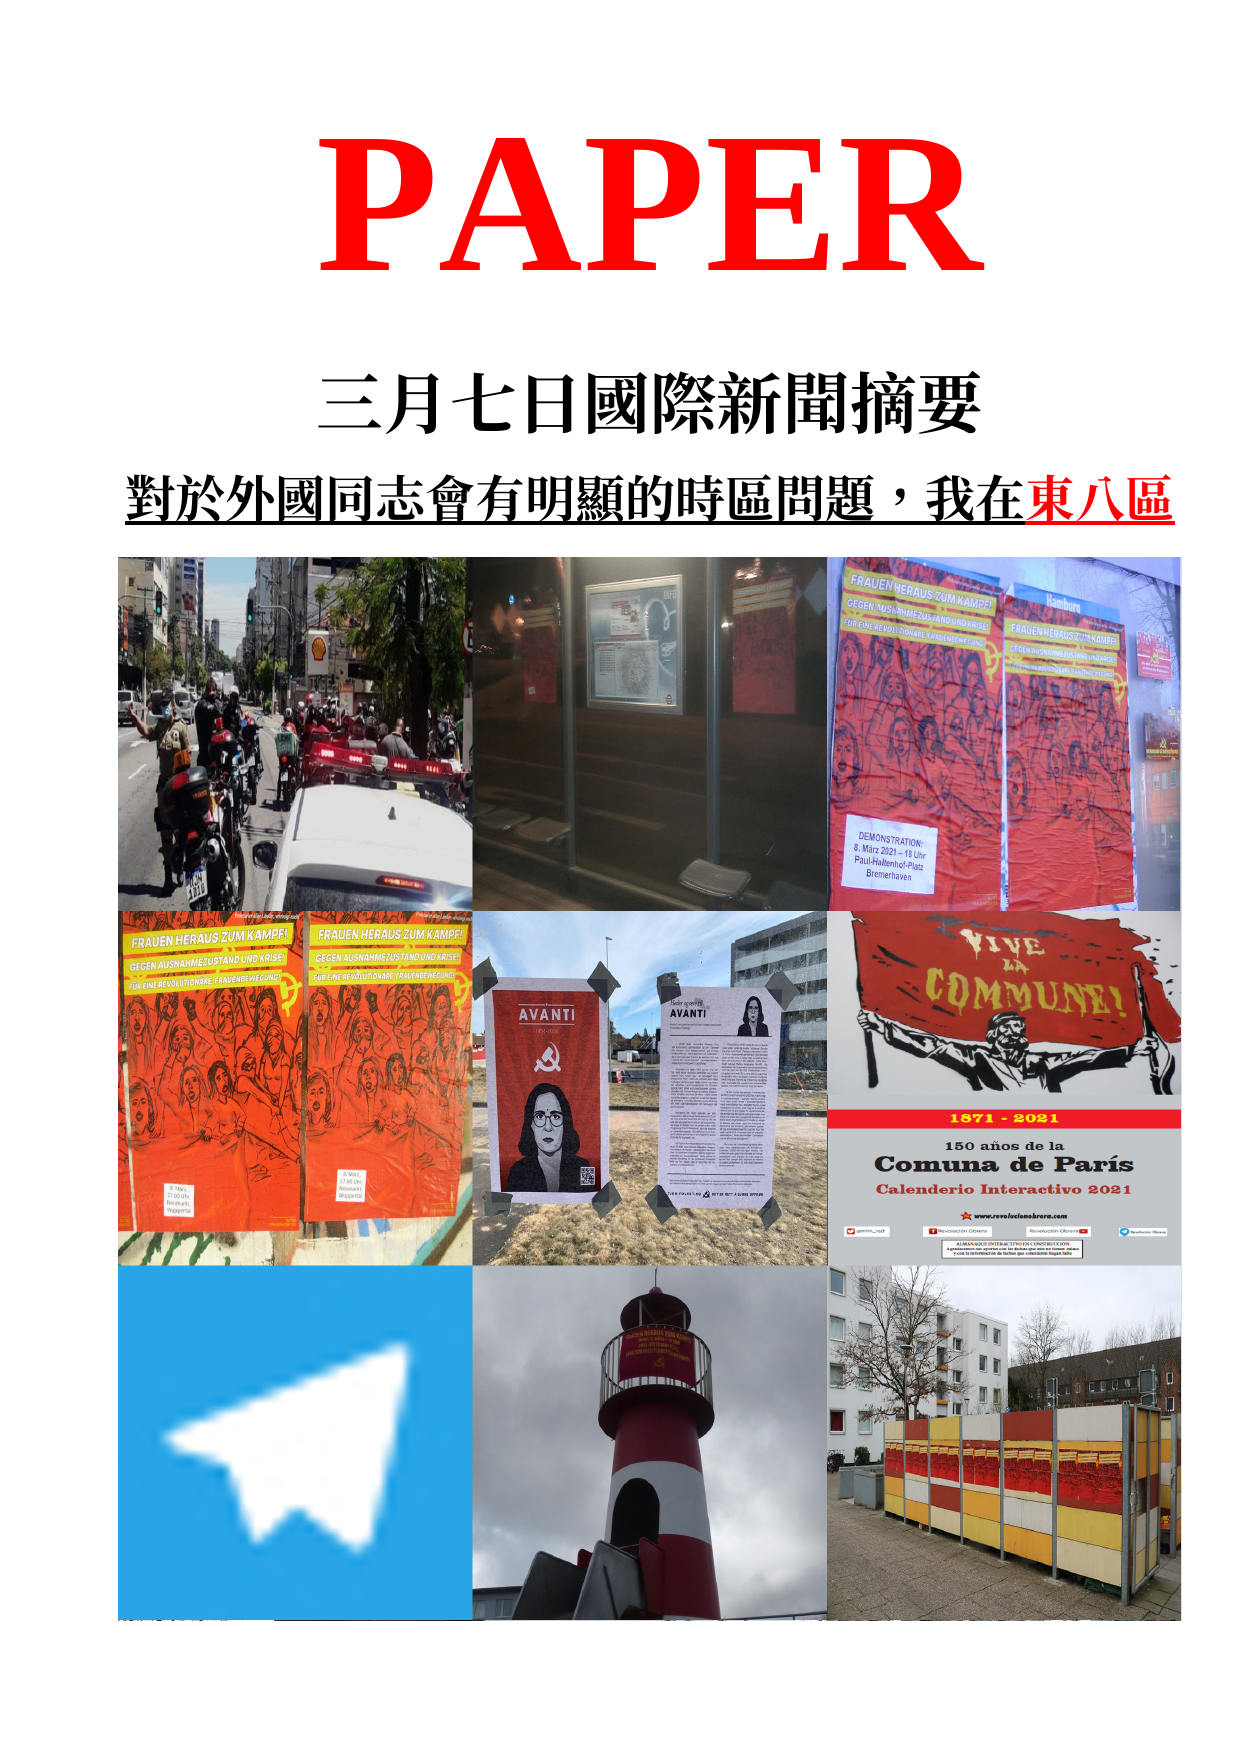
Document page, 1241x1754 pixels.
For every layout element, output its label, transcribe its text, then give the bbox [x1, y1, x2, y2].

subtitle PAPER [118, 84, 1181, 314]
text 對於外國同志會有明顯的時區問題，我在東八區 [118, 460, 1181, 532]
picture [118, 557, 1182, 1621]
subtitle 三月七日國際新聞摘要 [118, 352, 1181, 447]
